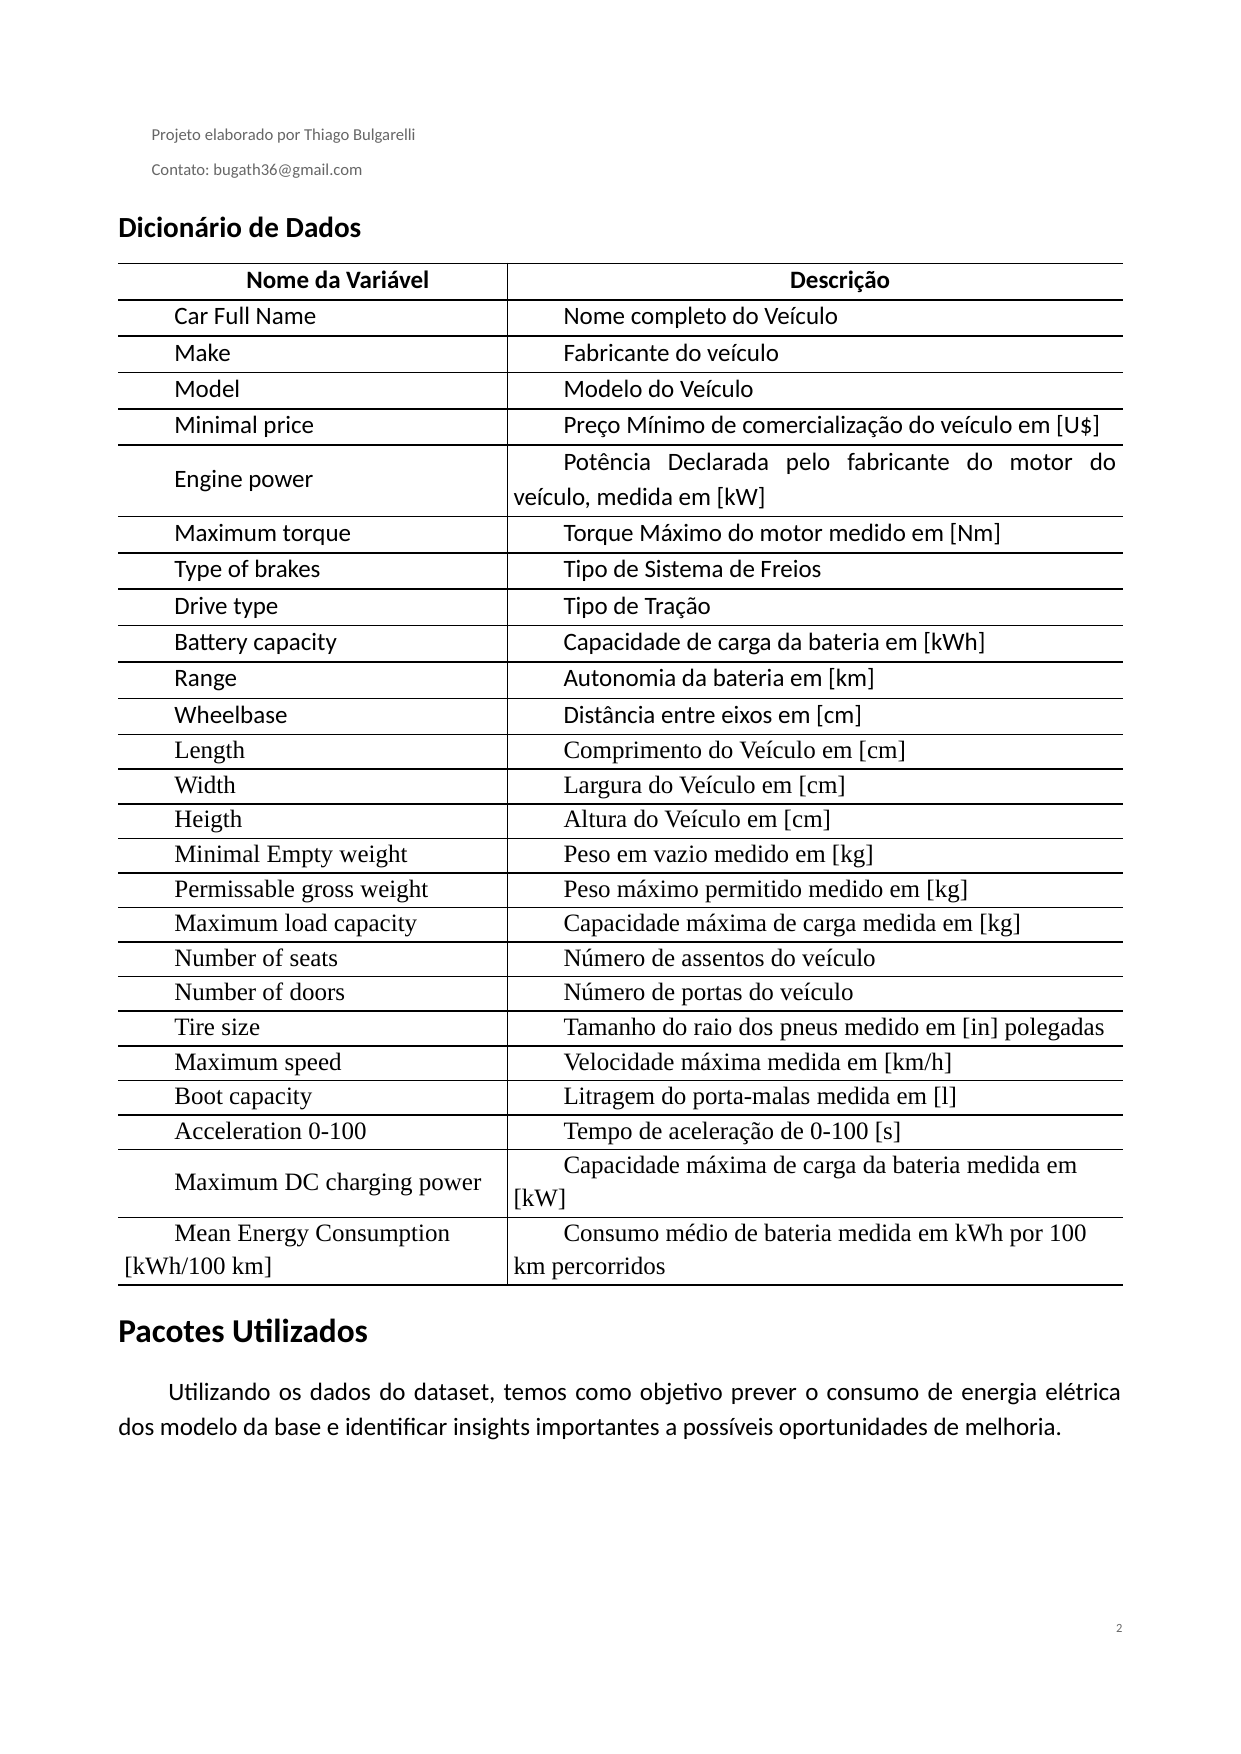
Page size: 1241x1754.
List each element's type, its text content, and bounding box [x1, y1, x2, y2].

table_header Descrição [508, 264, 1122, 299]
table_cell Maximum DC charging power [118, 1150, 507, 1216]
table_cell Heigth [118, 805, 507, 837]
table_cell Make [118, 337, 507, 372]
table_cell Tamanho do raio dos pneus medido em [in] polegadas [508, 1012, 1122, 1045]
text Utilizando os dados do dataset, temos como objetivo prever o consumo de energia elétrica dos modelo da base e identificar insights importantes a possíveis oportunidades de melhoria. [118, 1376, 1122, 1441]
table_cell Tipo de Tração [508, 590, 1122, 625]
table_cell Velocidade máxima medida em [km/h] [508, 1047, 1122, 1079]
table_cell Minimal Empty weight [118, 839, 507, 872]
table_cell Número de assentos do veículo [508, 943, 1122, 976]
table_cell Capacidade de carga da bateria em [kWh] [508, 626, 1122, 661]
table_cell Nome completo do Veículo [508, 301, 1122, 335]
table_cell Litragem do porta-malas medida em [l] [508, 1081, 1122, 1114]
table_cell Engine power [118, 446, 507, 516]
table_cell Capacidade máxima de carga medida em [kg] [508, 908, 1122, 941]
table_cell Distância entre eixos em [cm] [508, 699, 1122, 734]
table_cell Número de portas do veículo [508, 977, 1122, 1010]
table_cell Torque Máximo do motor medido em [Nm] [508, 517, 1122, 552]
table_cell Fabricante do veículo [508, 337, 1122, 372]
table_cell Acceleration 0-100 [118, 1116, 507, 1149]
table_cell Maximum speed [118, 1047, 507, 1079]
table_cell Tempo de aceleração de 0-100 [s] [508, 1116, 1122, 1149]
table_cell Car Full Name [118, 301, 507, 335]
table_cell Boot capacity [118, 1081, 507, 1114]
table_cell Model [118, 373, 507, 408]
table_cell Peso em vazio medido em [kg] [508, 839, 1122, 872]
table_cell Drive type [118, 590, 507, 625]
table_cell Range [118, 663, 507, 697]
table_cell Wheelbase [118, 699, 507, 734]
table_cell Width [118, 770, 507, 803]
table_cell Permissable gross weight [118, 874, 507, 907]
table_cell Battery capacity [118, 626, 507, 661]
table_cell Largura do Veículo em [cm] [508, 770, 1122, 803]
table_cell Consumo médio de bateria medida em kWh por 100 km percorridos [508, 1218, 1122, 1284]
table_cell Peso máximo permitido medido em [kg] [508, 874, 1122, 907]
table_cell Length [118, 735, 507, 768]
table_cell Comprimento do Veículo em [cm] [508, 735, 1122, 768]
subtitle Dicionário de Dados [118, 209, 1122, 245]
table_cell Tire size [118, 1012, 507, 1045]
table_cell Potência Declarada pelo fabricante do motor do veículo, medida em [kW] [508, 446, 1122, 516]
table_cell Number of doors [118, 977, 507, 1010]
table_cell Autonomia da bateria em [km] [508, 663, 1122, 697]
table_cell Capacidade máxima de carga da bateria medida em [kW] [508, 1150, 1122, 1216]
subtitle Pacotes Utilizados [118, 1311, 1122, 1351]
table_cell Maximum torque [118, 517, 507, 552]
table_cell Preço Mínimo de comercialização do veículo em [U$] [508, 410, 1122, 444]
table_cell Minimal price [118, 410, 507, 444]
table_cell Mean Energy Consumption [kWh/100 km] [118, 1218, 507, 1284]
table_header Nome da Variável [118, 264, 507, 299]
table_cell Number of seats [118, 943, 507, 976]
table_cell Maximum load capacity [118, 908, 507, 941]
table_cell Tipo de Sistema de Freios [508, 554, 1122, 588]
table_cell Modelo do Veículo [508, 373, 1122, 408]
table_cell Type of brakes [118, 554, 507, 588]
table_cell Altura do Veículo em [cm] [508, 805, 1122, 837]
